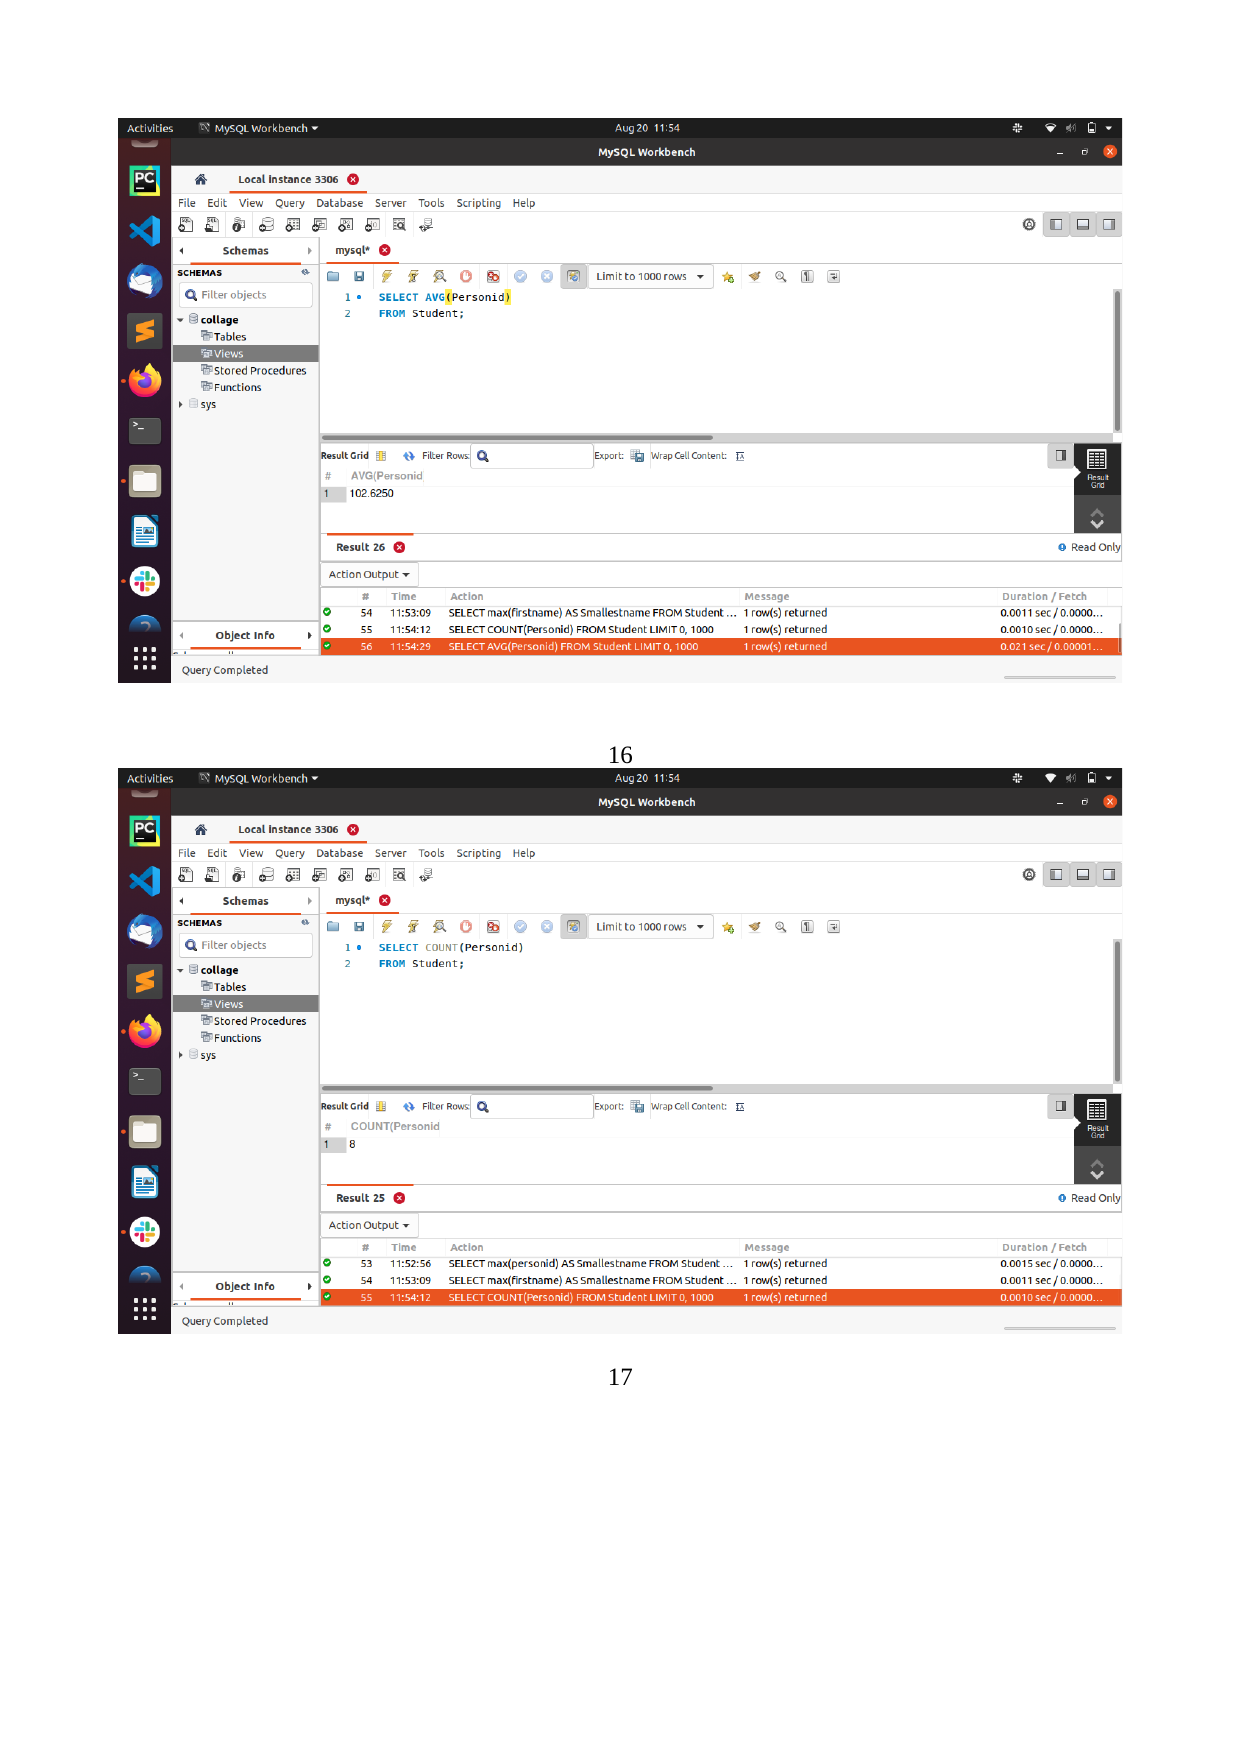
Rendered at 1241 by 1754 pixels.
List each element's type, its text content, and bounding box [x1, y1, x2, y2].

picture [118, 768, 1123, 1334]
text 16 [118, 740, 1122, 768]
picture [118, 118, 1123, 683]
text 17 [118, 1362, 1122, 1391]
